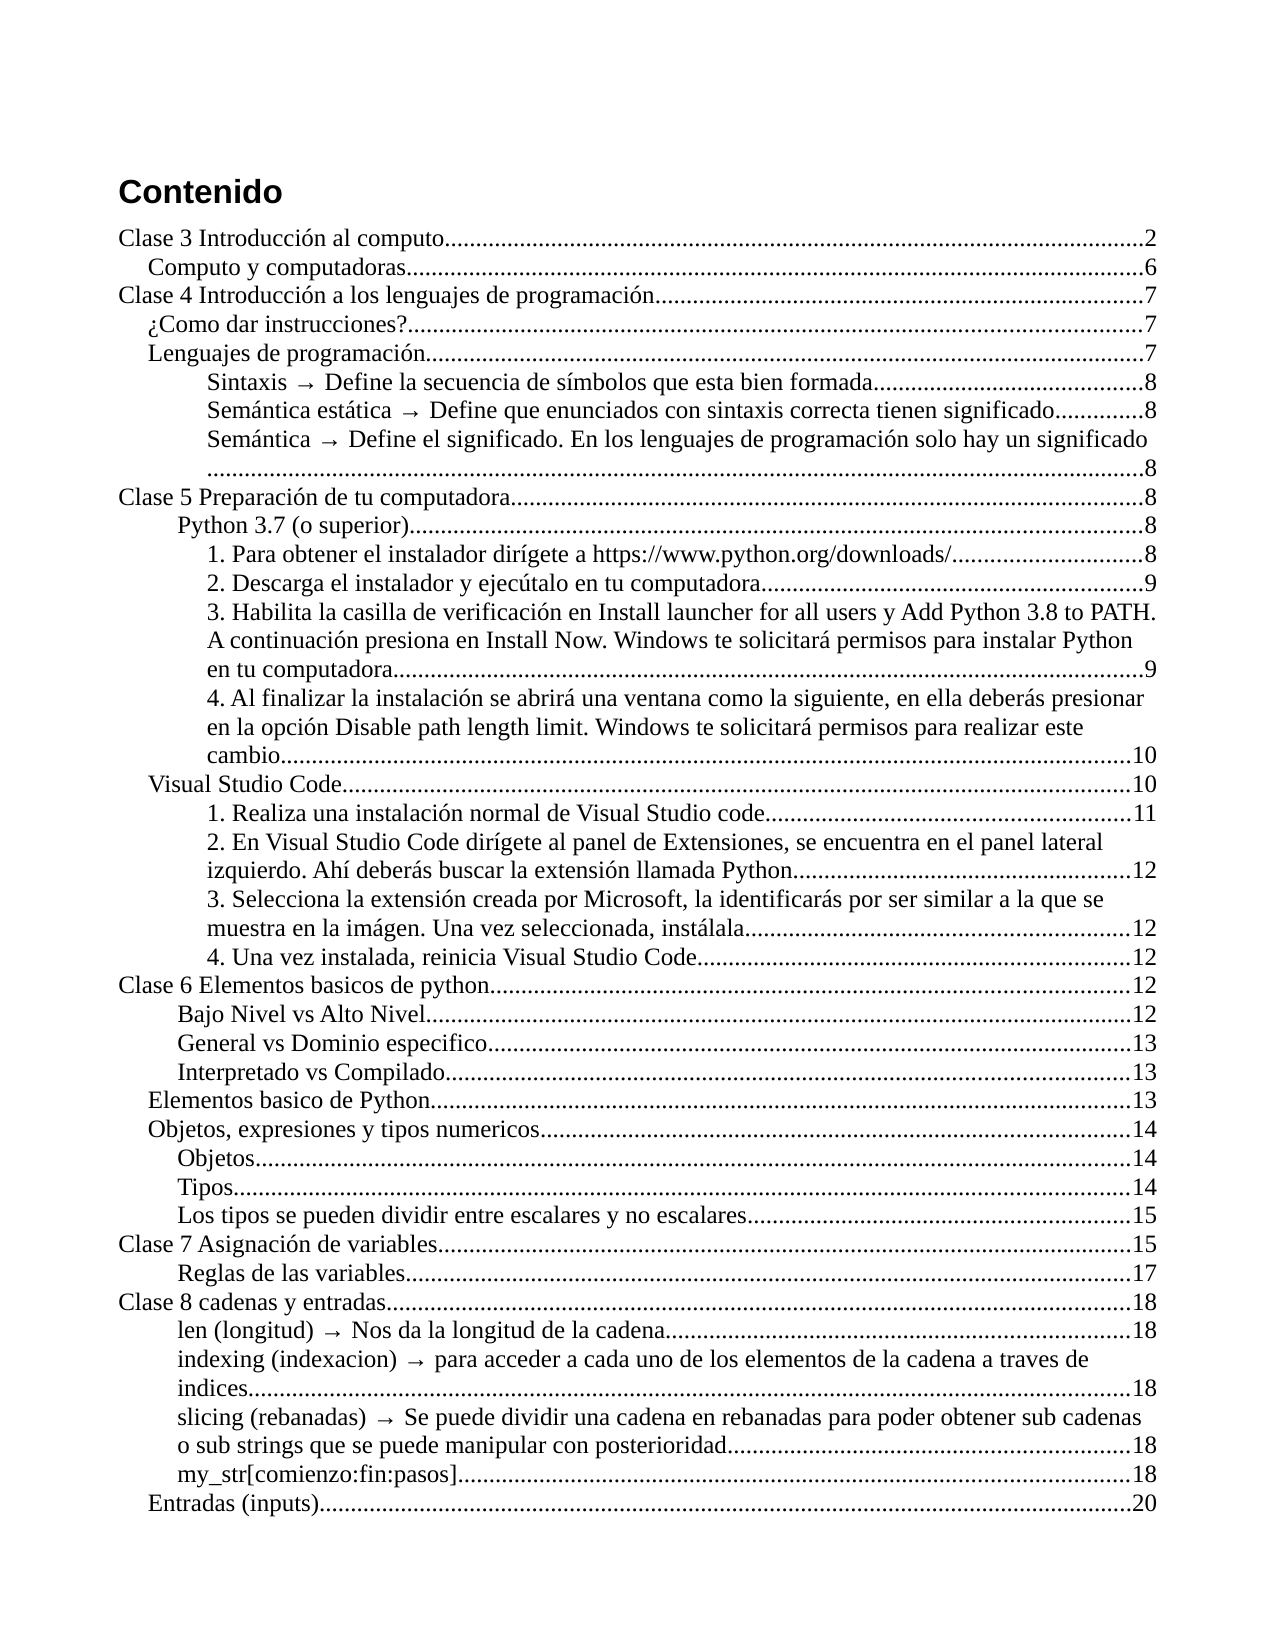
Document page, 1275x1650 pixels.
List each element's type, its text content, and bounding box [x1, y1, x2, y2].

text Elementos basico de Python 13 [148, 1085, 1157, 1114]
text Objetos, expresiones y tipos numericos 14 [148, 1114, 1157, 1143]
text Computo y computadoras 6 [148, 252, 1157, 280]
text slicing (rebanadas) → Se puede dividir una cadena en rebanadas para poder obtener sub cadenas o sub strings que se puede manipular con posterioridad 18 [177, 1402, 1157, 1459]
text 1. Realiza una instalación normal de Visual Studio code. 11 [207, 798, 1157, 827]
text 2. Descarga el instalador y ejecútalo en tu computadora. 9 [207, 568, 1157, 597]
text Los tipos se pueden dividir entre escalares y no escalares 15 [177, 1200, 1157, 1229]
text Sintaxis → Define la secuencia de símbolos que esta bien formada 8 [207, 367, 1157, 395]
text Semántica estática → Define que enunciados con sintaxis correcta tienen significado 8 [207, 395, 1157, 424]
text Clase 6 Elementos basicos de python 12 [118, 970, 1157, 999]
text Clase 3 Introducción al computo 2 [118, 223, 1157, 252]
text indexing (indexacion) → para acceder a cada uno de los elementos de la cadena a traves de indices 18 [177, 1344, 1157, 1402]
text Lenguajes de programación 7 [148, 338, 1157, 367]
text Clase 8 cadenas y entradas 18 [118, 1287, 1157, 1315]
text Python 3.7 (o superior) 8 [177, 510, 1157, 539]
text Tipos 14 [177, 1172, 1157, 1200]
text len (longitud) → Nos da la longitud de la cadena 18 [177, 1315, 1157, 1344]
subtitle Contenido [118, 172, 1157, 210]
text 4. Una vez instalada, reinicia Visual Studio Code. 12 [207, 942, 1157, 970]
text ¿Como dar instrucciones? 7 [148, 309, 1157, 338]
text 2. En Visual Studio Code dirígete al panel de Extensiones, se encuentra en el panel lateral izquierdo. Ahí deberás buscar la extensión llamada Python. 12 [207, 827, 1157, 884]
text Interpretado vs Compilado 13 [177, 1057, 1157, 1085]
text Semántica → Define el significado. En los lenguajes de programación solo hay un significado 8 [207, 424, 1157, 482]
text 3. Habilita la casilla de verificación en Install launcher for all users y Add Python 3.8 to PATH. A continuación presiona en Install Now. Windows te solicitará permisos para instalar Python en tu computadora. 9 [207, 597, 1157, 683]
text General vs Dominio especifico 13 [177, 1028, 1157, 1057]
text Clase 4 Introducción a los lenguajes de programación 7 [118, 280, 1157, 309]
text Visual Studio Code 10 [148, 769, 1157, 798]
text Entradas (inputs) 20 [148, 1488, 1157, 1517]
text Bajo Nivel vs Alto Nivel 12 [177, 999, 1157, 1028]
text Reglas de las variables 17 [177, 1258, 1157, 1287]
text 1. Para obtener el instalador dirígete a https://www.python.org/downloads/ 8 [207, 539, 1157, 568]
text 4. Al finalizar la instalación se abrirá una ventana como la siguiente, en ella deberás presionar en la opción Disable path length limit. Windows te solicitará permisos para realizar este cambio. 10 [207, 683, 1157, 769]
text 3. Selecciona la extensión creada por Microsoft, la identificarás por ser similar a la que se muestra en la imágen. Una vez seleccionada, instálala 12 [207, 884, 1157, 942]
text my_str[comienzo:fin:pasos] 18 [177, 1459, 1157, 1488]
text Objetos 14 [177, 1143, 1157, 1172]
text Clase 7 Asignación de variables 15 [118, 1229, 1157, 1258]
text Clase 5 Preparación de tu computadora 8 [118, 482, 1157, 510]
